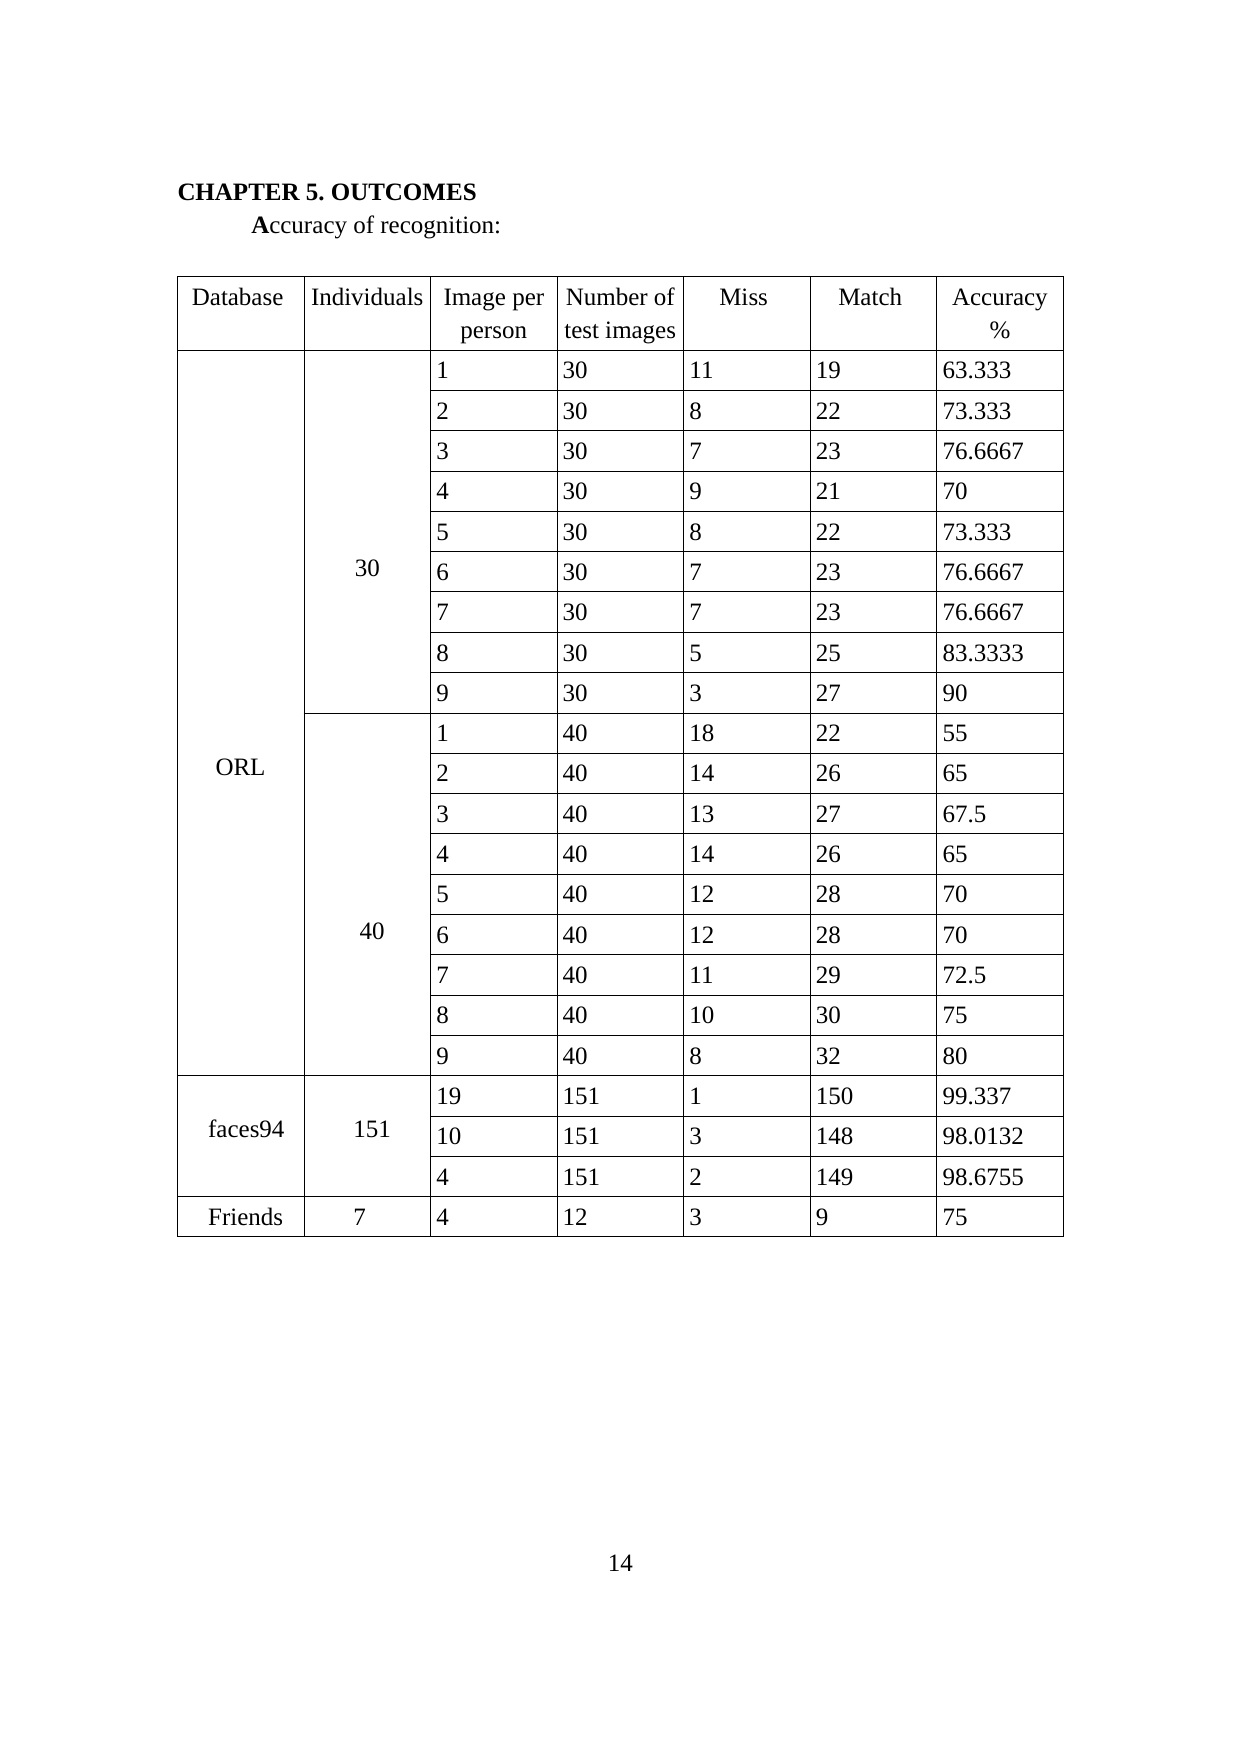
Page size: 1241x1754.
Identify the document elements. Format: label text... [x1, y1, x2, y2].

table_cell 63.333 [937, 351, 1063, 390]
table_cell 148 [811, 1117, 936, 1156]
table_cell 3 [431, 431, 557, 471]
table_cell 1 [431, 714, 557, 753]
table_cell 14 [684, 834, 810, 874]
table_cell 83.3333 [937, 633, 1063, 672]
table_cell 30 [558, 552, 683, 591]
table_cell 2 [431, 391, 557, 430]
table_cell 19 [811, 351, 936, 390]
table_cell 22 [811, 714, 936, 753]
table_cell 2 [431, 754, 557, 793]
table_cell 23 [811, 431, 936, 471]
table_header Database [178, 277, 304, 349]
table_cell 4 [431, 472, 557, 511]
table_cell 12 [558, 1197, 683, 1236]
table_cell 12 [684, 875, 810, 914]
table_cell 30 [558, 592, 683, 632]
table_cell 7 [431, 955, 557, 994]
table_cell 32 [811, 1036, 936, 1075]
table_cell 70 [937, 915, 1063, 954]
table_header Individuals [305, 277, 430, 349]
table_cell Friends [178, 1197, 304, 1236]
table_cell 2 [684, 1157, 810, 1196]
table_cell 3 [684, 673, 810, 712]
table_header Number of test images [558, 277, 683, 349]
table_cell 40 [558, 714, 683, 753]
text CHAPTER 5. OUTCOMES [177, 177, 1063, 206]
table_cell 9 [431, 1036, 557, 1075]
table_cell 7 [431, 592, 557, 632]
table_cell 7 [684, 592, 810, 632]
table_cell 1 [431, 351, 557, 390]
table_cell 55 [937, 714, 1063, 753]
table_cell 65 [937, 834, 1063, 874]
table_cell 151 [305, 1076, 430, 1196]
table_header Accuracy % [937, 277, 1063, 349]
table_cell 8 [431, 633, 557, 672]
table_cell 23 [811, 592, 936, 632]
table_cell 40 [558, 996, 683, 1035]
table_cell 70 [937, 472, 1063, 511]
text Accuracy of recognition: [177, 210, 1063, 239]
table_cell 30 [558, 472, 683, 511]
table_cell 30 [811, 996, 936, 1035]
table_cell 11 [684, 955, 810, 994]
table_cell 30 [558, 512, 683, 551]
table_cell 7 [684, 431, 810, 471]
table_cell 30 [558, 431, 683, 471]
table_cell 29 [811, 955, 936, 994]
table_cell 40 [558, 915, 683, 954]
table_cell 76.6667 [937, 552, 1063, 591]
table_cell 40 [558, 754, 683, 793]
table_cell 8 [684, 391, 810, 430]
table_cell 12 [684, 915, 810, 954]
table_cell 1 [684, 1076, 810, 1116]
table_cell 14 [684, 754, 810, 793]
table_cell 11 [684, 351, 810, 390]
table_cell 4 [431, 834, 557, 874]
table_cell 19 [431, 1076, 557, 1116]
table_cell 98.6755 [937, 1157, 1063, 1196]
table_cell 9 [684, 472, 810, 511]
table_cell 22 [811, 391, 936, 430]
table_cell 75 [937, 996, 1063, 1035]
table_cell 70 [937, 875, 1063, 914]
table_cell 30 [305, 351, 430, 712]
table_cell 99.337 [937, 1076, 1063, 1116]
table_cell 4 [431, 1157, 557, 1196]
table_cell 3 [431, 794, 557, 833]
table_cell 73.333 [937, 391, 1063, 430]
table_cell 8 [431, 996, 557, 1035]
table_cell 151 [558, 1157, 683, 1196]
table_cell 8 [684, 512, 810, 551]
table_cell 13 [684, 794, 810, 833]
table_cell 149 [811, 1157, 936, 1196]
table_cell 8 [684, 1036, 810, 1075]
table_cell 26 [811, 834, 936, 874]
table_cell 10 [684, 996, 810, 1035]
table_cell 9 [811, 1197, 936, 1236]
table_cell 30 [558, 351, 683, 390]
table_cell 65 [937, 754, 1063, 793]
table_cell 28 [811, 915, 936, 954]
table_header Image per person [431, 277, 557, 349]
table_cell 40 [558, 834, 683, 874]
table_cell 26 [811, 754, 936, 793]
table_cell 98.0132 [937, 1117, 1063, 1156]
table_cell 67.5 [937, 794, 1063, 833]
table_cell 18 [684, 714, 810, 753]
table_cell 7 [305, 1197, 430, 1236]
table_cell 5 [431, 512, 557, 551]
table_cell 30 [558, 673, 683, 712]
table_cell 76.6667 [937, 431, 1063, 471]
table_header Miss [684, 277, 810, 349]
table_header Match [811, 277, 936, 349]
table_cell 25 [811, 633, 936, 672]
table_cell 40 [558, 875, 683, 914]
table_cell 27 [811, 794, 936, 833]
table_cell 90 [937, 673, 1063, 712]
table_cell 80 [937, 1036, 1063, 1075]
table_cell 10 [431, 1117, 557, 1156]
table_cell 5 [684, 633, 810, 672]
table_cell faces94 [178, 1076, 304, 1196]
table_cell 30 [558, 633, 683, 672]
table_cell 21 [811, 472, 936, 511]
table_cell 73.333 [937, 512, 1063, 551]
table_cell 72.5 [937, 955, 1063, 994]
table_cell 40 [558, 794, 683, 833]
table_cell 28 [811, 875, 936, 914]
table_cell ORL [178, 351, 304, 1075]
table_cell 23 [811, 552, 936, 591]
table_cell 3 [684, 1117, 810, 1156]
table_cell 22 [811, 512, 936, 551]
table_cell 151 [558, 1117, 683, 1156]
table_cell 6 [431, 915, 557, 954]
table_cell 4 [431, 1197, 557, 1236]
table_cell 40 [558, 955, 683, 994]
table_cell 27 [811, 673, 936, 712]
table_cell 9 [431, 673, 557, 712]
table_cell 5 [431, 875, 557, 914]
table_cell 151 [558, 1076, 683, 1116]
table_cell 76.6667 [937, 592, 1063, 632]
table_cell 150 [811, 1076, 936, 1116]
table_cell 40 [305, 714, 430, 1075]
table_cell 40 [558, 1036, 683, 1075]
table_cell 7 [684, 552, 810, 591]
table_cell 6 [431, 552, 557, 591]
table_cell 30 [558, 391, 683, 430]
table_cell 3 [684, 1197, 810, 1236]
table_cell 75 [937, 1197, 1063, 1236]
